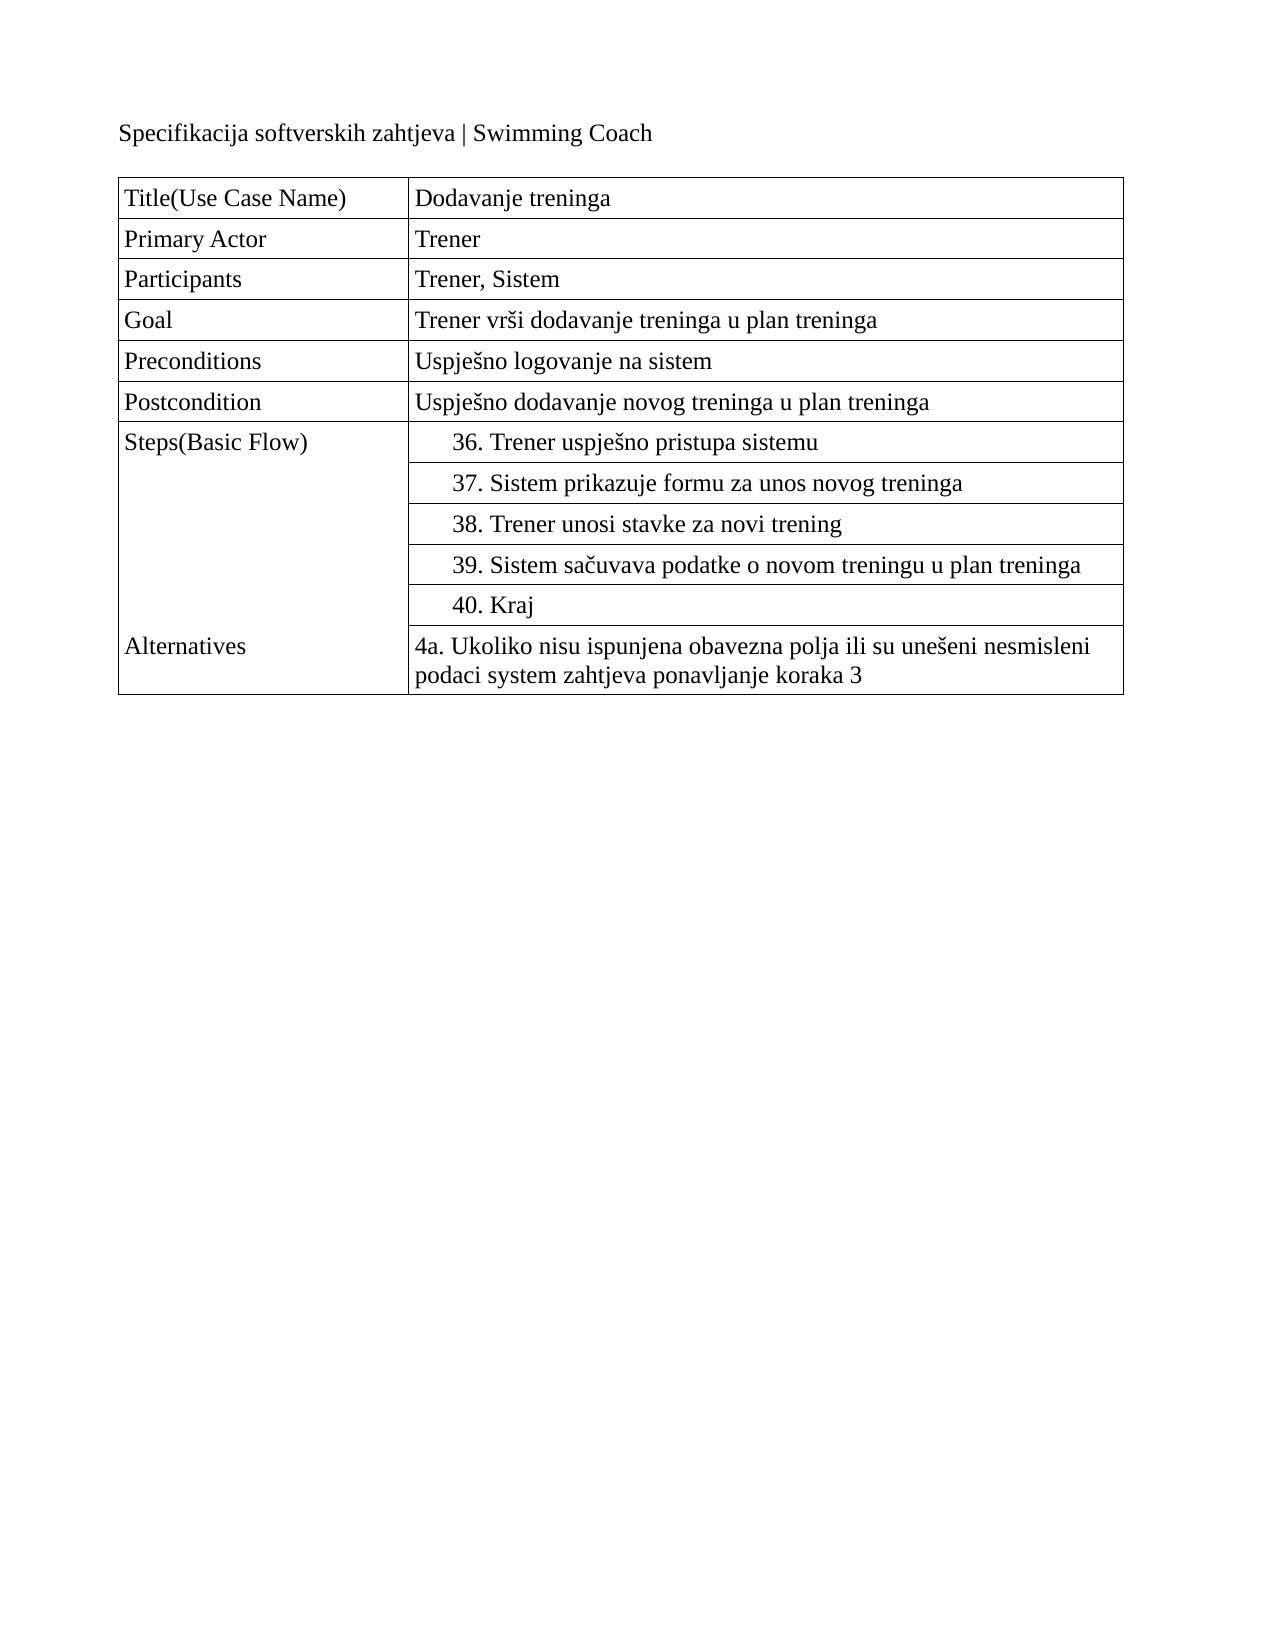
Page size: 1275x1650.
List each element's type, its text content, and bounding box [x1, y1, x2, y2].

table_cell Trener vrši dodavanje treninga u plan treninga [409, 300, 1123, 340]
table_cell Sistem sačuvava podatke o novom treningu u plan treninga [409, 545, 1123, 584]
table_cell Trener uspješno pristupa sistemu [409, 422, 1123, 462]
table_header Dodavanje treninga [409, 178, 1123, 218]
table_cell Kraj [409, 585, 1123, 625]
table_cell Preconditions [119, 341, 408, 381]
table_header Title(Use Case Name) [119, 178, 408, 218]
table_cell Alternatives [119, 625, 408, 694]
table_cell Primary Actor [119, 219, 408, 258]
table_cell Goal [119, 300, 408, 340]
table_cell 4a. Ukoliko nisu ispunjena obavezna polja ili su unešeni nesmisleni podaci system zahtjeva ponavljanje koraka 3 [409, 626, 1123, 694]
table_cell Uspješno dodavanje novog treninga u plan treninga [409, 382, 1123, 421]
table_cell Participants [119, 259, 408, 299]
table_cell Trener [409, 219, 1123, 258]
table_cell Trener unosi stavke za novi trening [409, 504, 1123, 543]
table_cell Postcondition [119, 382, 408, 421]
table_cell Trener, Sistem [409, 259, 1123, 299]
table_cell Uspješno logovanje na sistem [409, 341, 1123, 381]
table_cell Sistem prikazuje formu za unos novog treninga [409, 463, 1123, 503]
table_cell Steps(Basic Flow) [119, 422, 408, 625]
